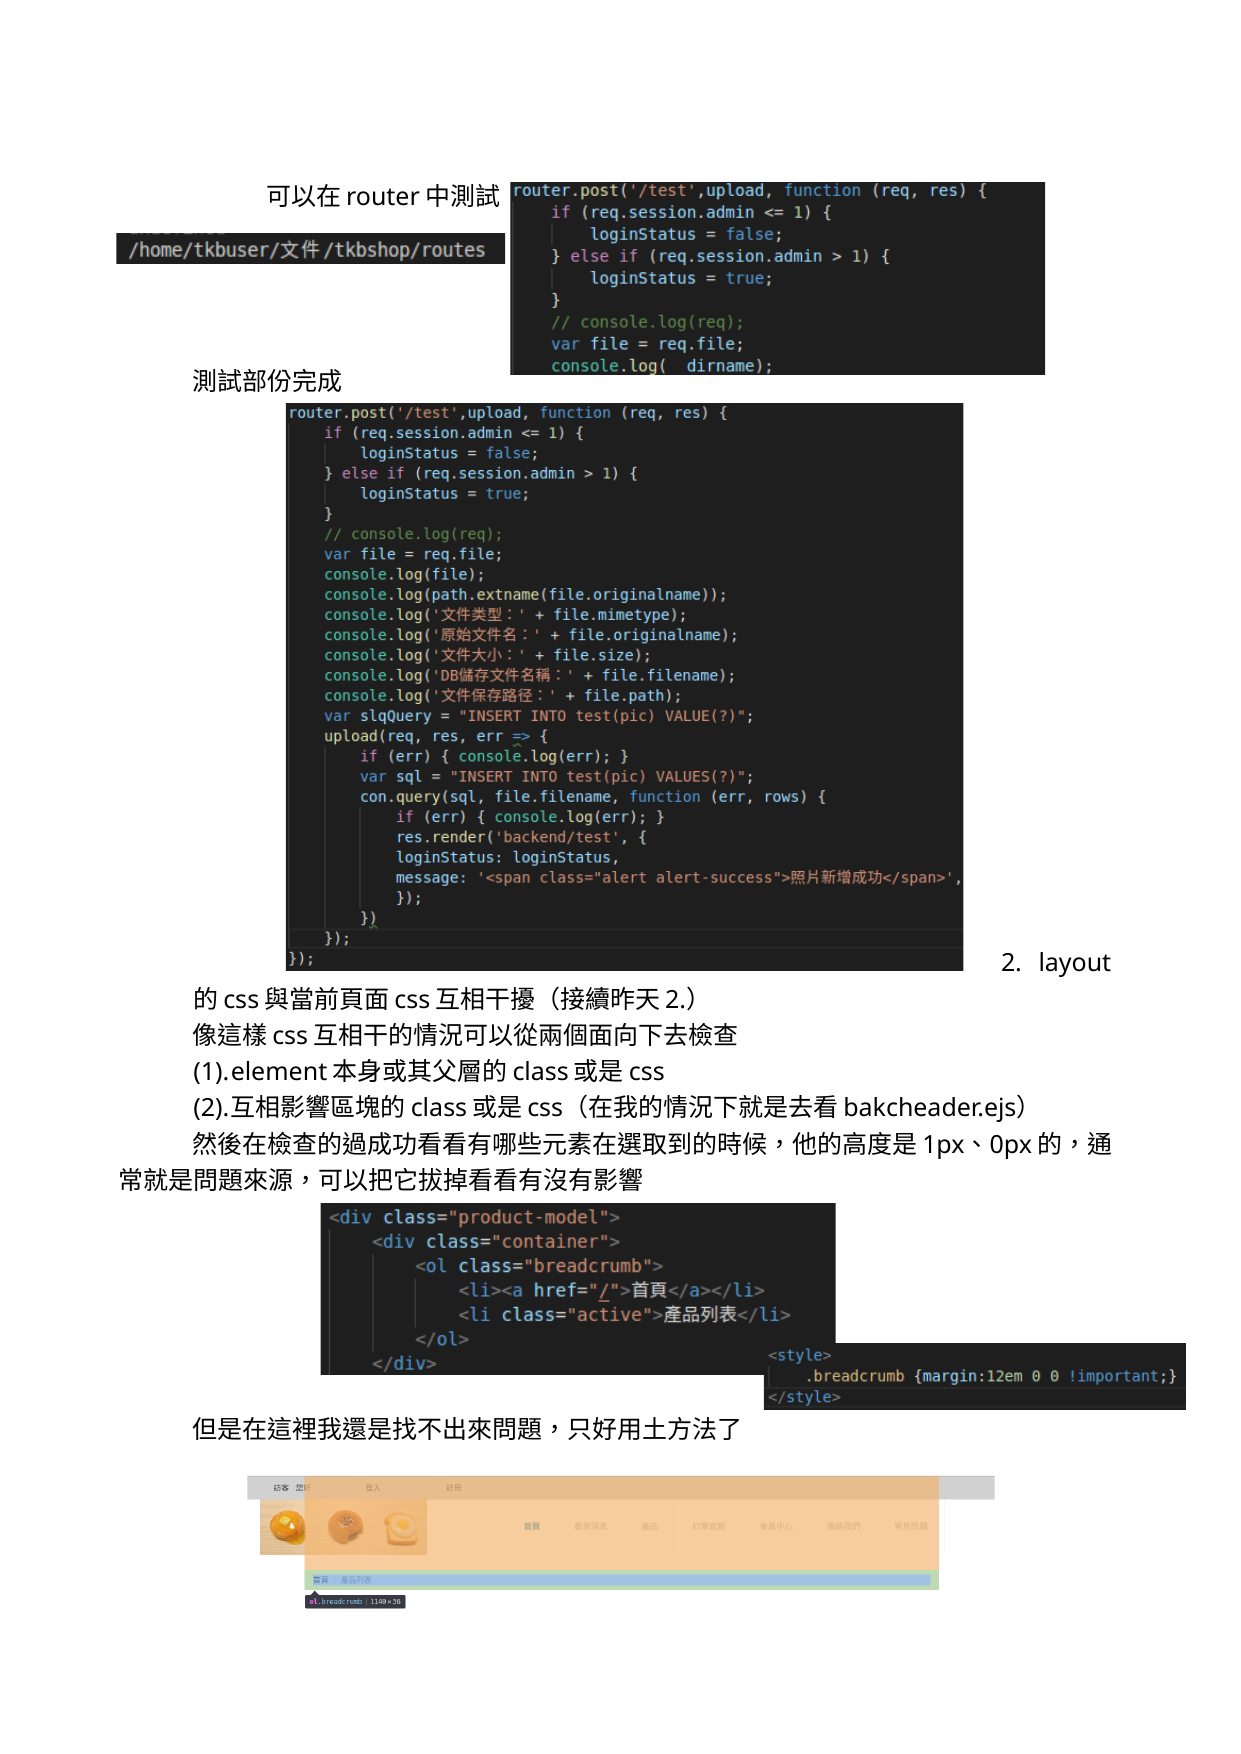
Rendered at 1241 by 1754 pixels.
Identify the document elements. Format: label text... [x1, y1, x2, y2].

text 但是在這裡我還是找不出來問題，只好用土方法了 [118, 1340, 1122, 1446]
list element本身或其父層的class或是css [193, 1052, 1122, 1088]
list 互相影響區塊的class或是css（在我的情況下就是去看bakcheader.ejs） [193, 1088, 1122, 1124]
picture [116, 233, 506, 264]
text 然後在檢查的過成功看看有哪些元素在選取到的時候，他的高度是1px、0px的，通常就是問題來源，可以把它拔掉看看有沒有影響 [118, 1124, 1122, 1197]
text 像這樣css互相干的情況可以從兩個面向下去檢查 [118, 1015, 1122, 1052]
picture [247, 1475, 995, 1582]
text 測試部份完成 [118, 362, 1122, 398]
text 可以在router中測試 [118, 176, 1122, 213]
picture [285, 403, 964, 971]
picture [510, 182, 1046, 375]
picture [320, 1203, 1186, 1410]
list layout的css與當前頁面css互相干擾（接續昨天2.） [156, 943, 1122, 1015]
